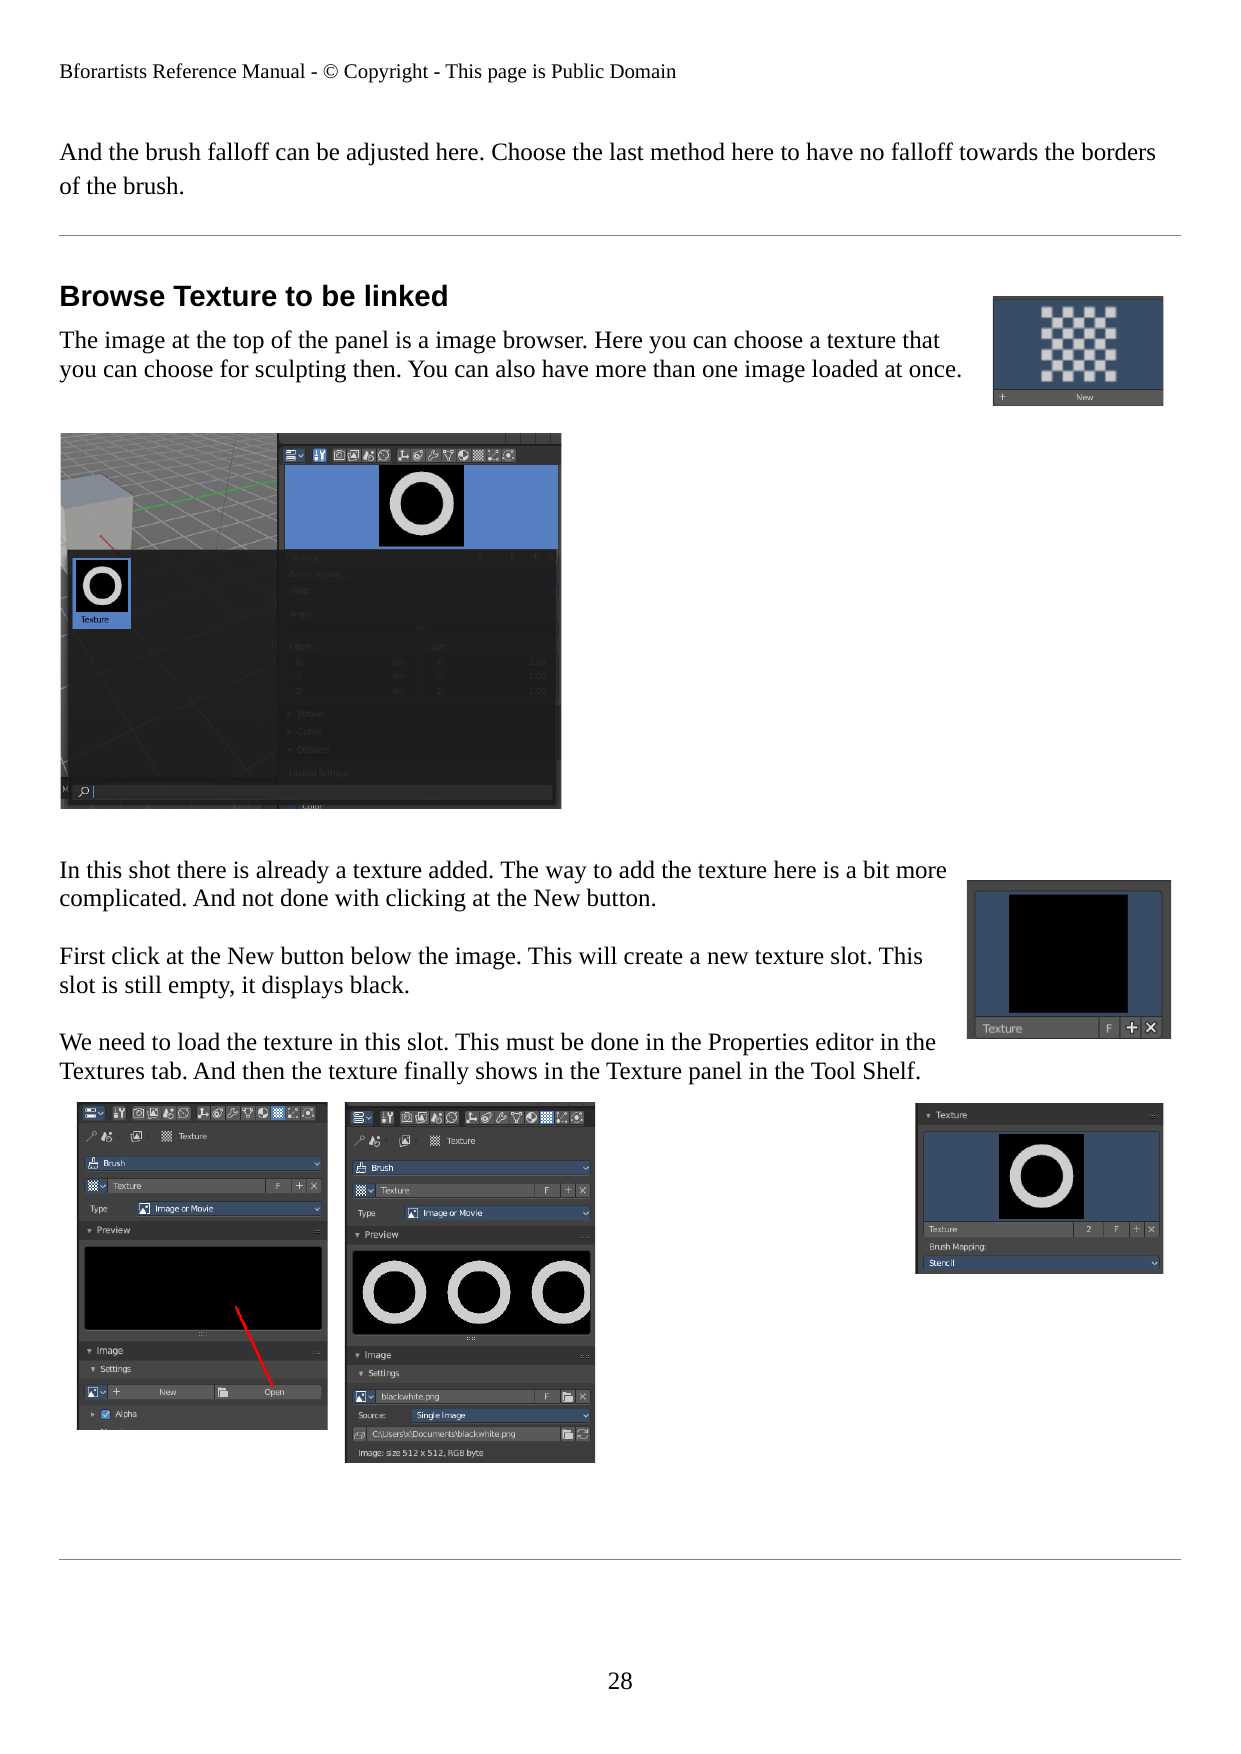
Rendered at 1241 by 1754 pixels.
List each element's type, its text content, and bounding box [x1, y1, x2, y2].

picture [344, 1102, 596, 1463]
picture [76, 1102, 328, 1430]
picture [966, 880, 1172, 1039]
text And the brush falloff can be adjusted here. Choose the last method here to have no falloff towards the borders of the brush. [59, 137, 1181, 200]
text We need to load the texture in this slot. This must be done in the Properties editor in the Textures tab. And then the texture finally shows in the Texture panel in the Tool Shelf. [59, 1027, 1181, 1085]
text In this shot there is already a texture added. The way to add the texture here is a bit more complicated. And not done with clicking at the New button. [59, 855, 1181, 912]
picture [992, 296, 1164, 406]
picture [60, 433, 562, 809]
text The image at the top of the panel is a image browser. Here you can choose a texture that you can choose for sculpting then. You can also have more than one image loaded at once. [59, 325, 992, 383]
text First click at the New button below the image. This will create a new texture slot. This slot is still empty, it displays black. [59, 941, 966, 998]
picture [915, 1103, 1164, 1274]
subtitle Browse Texture to be linked [59, 279, 1181, 313]
